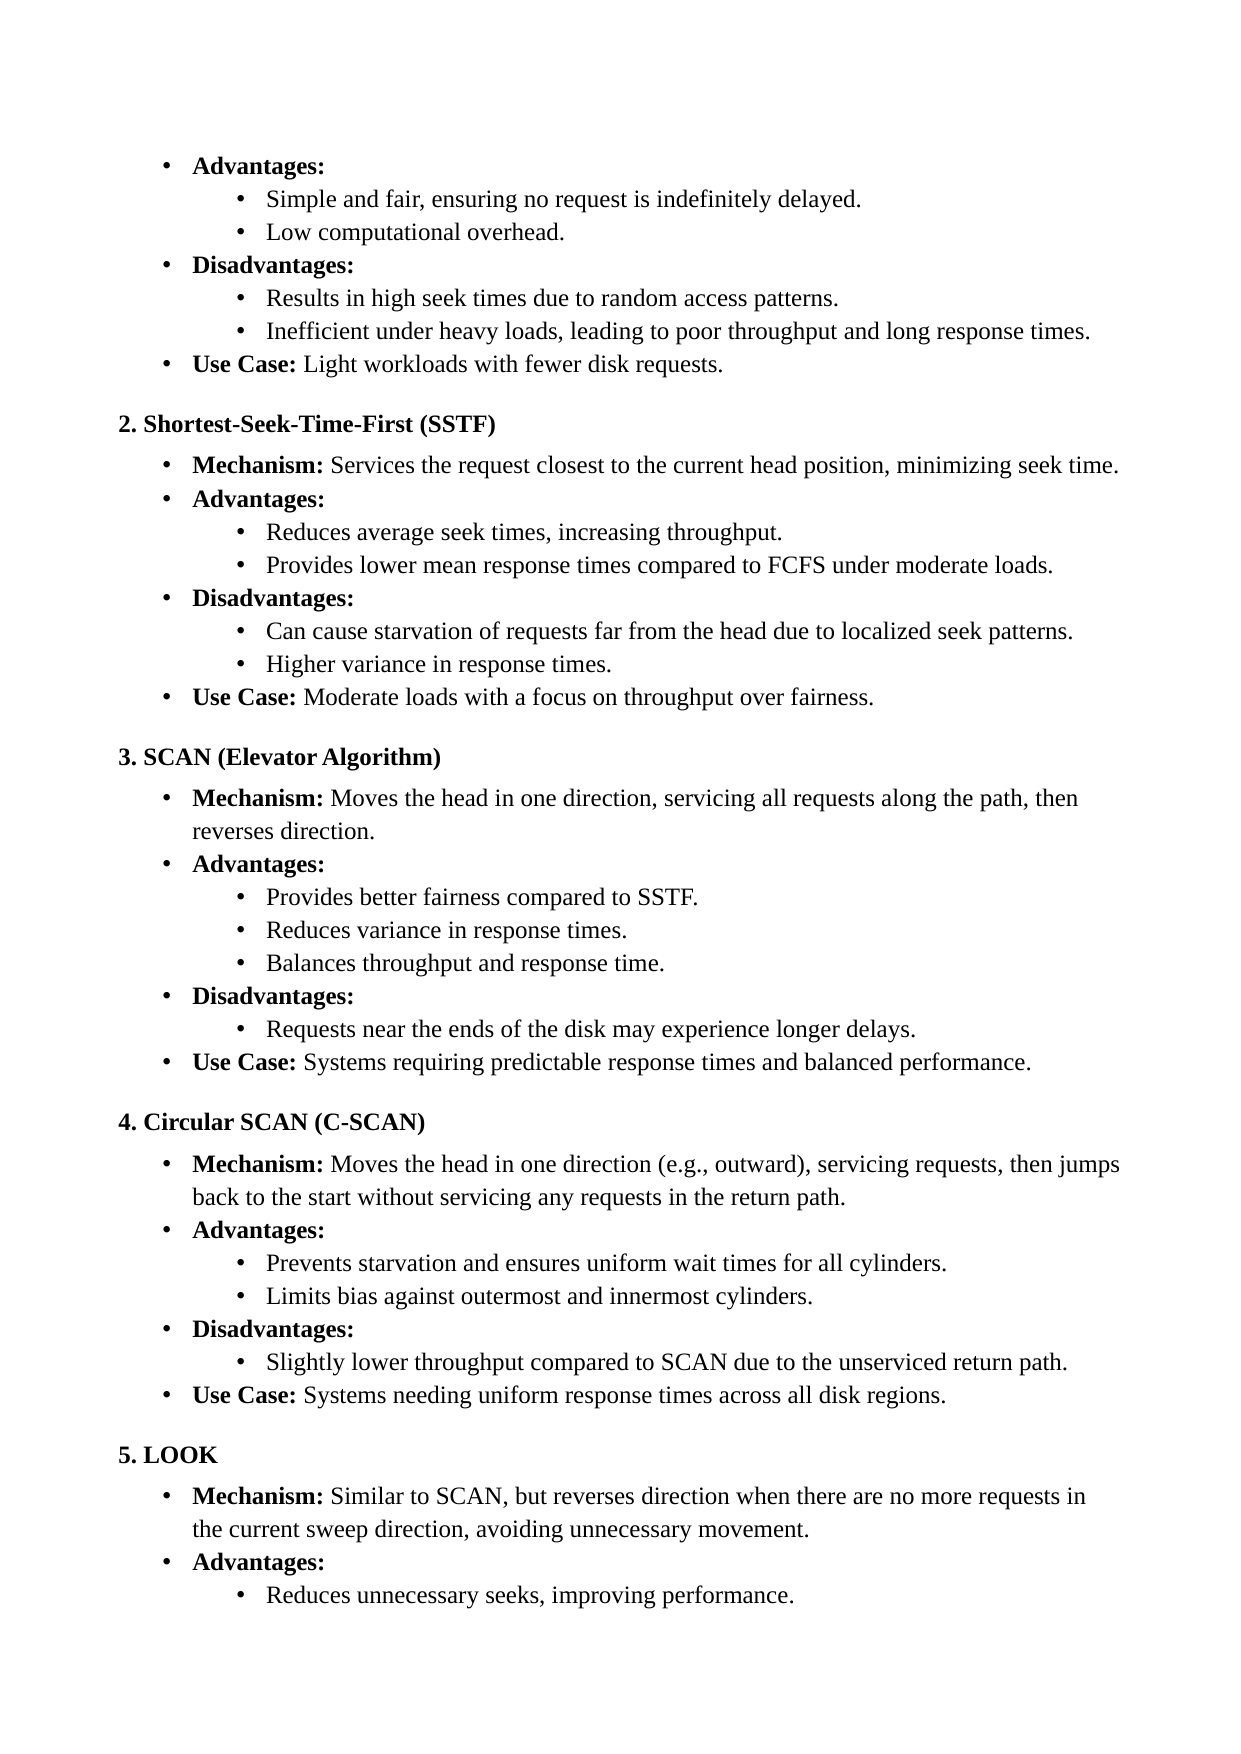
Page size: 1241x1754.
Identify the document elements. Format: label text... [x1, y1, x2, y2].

list Balances throughput and response time. [236, 948, 1122, 977]
list Provides better fairness compared to SSTF. [236, 882, 1122, 911]
list Provides lower mean response times compared to FCFS under moderate loads. [236, 550, 1122, 578]
list Advantages: [162, 1547, 1122, 1576]
list Disadvantages: [162, 583, 1122, 611]
list Results in high seek times due to random access patterns. [236, 283, 1122, 312]
subtitle 2. Shortest-Seek-Time-First (SSTF) [118, 409, 1122, 438]
subtitle 5. LOOK [118, 1440, 1122, 1469]
list Simple and fair, ensuring no request is indefinitely delayed. [236, 184, 1122, 213]
list Mechanism: Moves the head in one direction, servicing all requests along the path, then reverses direction. [162, 783, 1122, 845]
list Can cause starvation of requests far from the head due to localized seek patterns. [236, 616, 1122, 644]
list Requests near the ends of the disk may experience longer delays. [236, 1014, 1122, 1043]
list Advantages: [162, 484, 1122, 512]
list Disadvantages: [162, 250, 1122, 279]
subtitle 4. Circular SCAN (C-SCAN) [118, 1107, 1122, 1136]
list Advantages: [162, 1215, 1122, 1243]
list Use Case: Light workloads with fewer disk requests. [162, 349, 1122, 378]
list Use Case: Systems requiring predictable response times and balanced performance. [162, 1047, 1122, 1076]
list Higher variance in response times. [236, 649, 1122, 677]
list Use Case: Systems needing uniform response times across all disk regions. [162, 1380, 1122, 1408]
list Mechanism: Services the request closest to the current head position, minimizing seek time. [162, 451, 1122, 479]
list Advantages: [162, 849, 1122, 878]
subtitle 3. SCAN (Elevator Algorithm) [118, 742, 1122, 771]
list Advantages: [162, 151, 1122, 180]
list Prevents starvation and ensures uniform wait times for all cylinders. [236, 1248, 1122, 1276]
list Use Case: Moderate loads with a focus on throughput over fairness. [162, 682, 1122, 711]
list Low computational overhead. [236, 217, 1122, 246]
list Inefficient under heavy loads, leading to poor throughput and long response times. [236, 316, 1122, 345]
list Slightly lower throughput compared to SCAN due to the unserviced return path. [236, 1347, 1122, 1376]
list Disadvantages: [162, 1314, 1122, 1342]
list Disadvantages: [162, 981, 1122, 1010]
list Mechanism: Moves the head in one direction (e.g., outward), servicing requests, then jumps back to the start without servicing any requests in the return path. [162, 1149, 1122, 1210]
list Reduces variance in response times. [236, 915, 1122, 944]
list Mechanism: Similar to SCAN, but reverses direction when there are no more requests in the current sweep direction, avoiding unnecessary movement. [162, 1481, 1122, 1543]
list Reduces average seek times, increasing throughput. [236, 517, 1122, 545]
list Reduces unnecessary seeks, improving performance. [236, 1580, 1122, 1609]
list Limits bias against outermost and innermost cylinders. [236, 1281, 1122, 1309]
